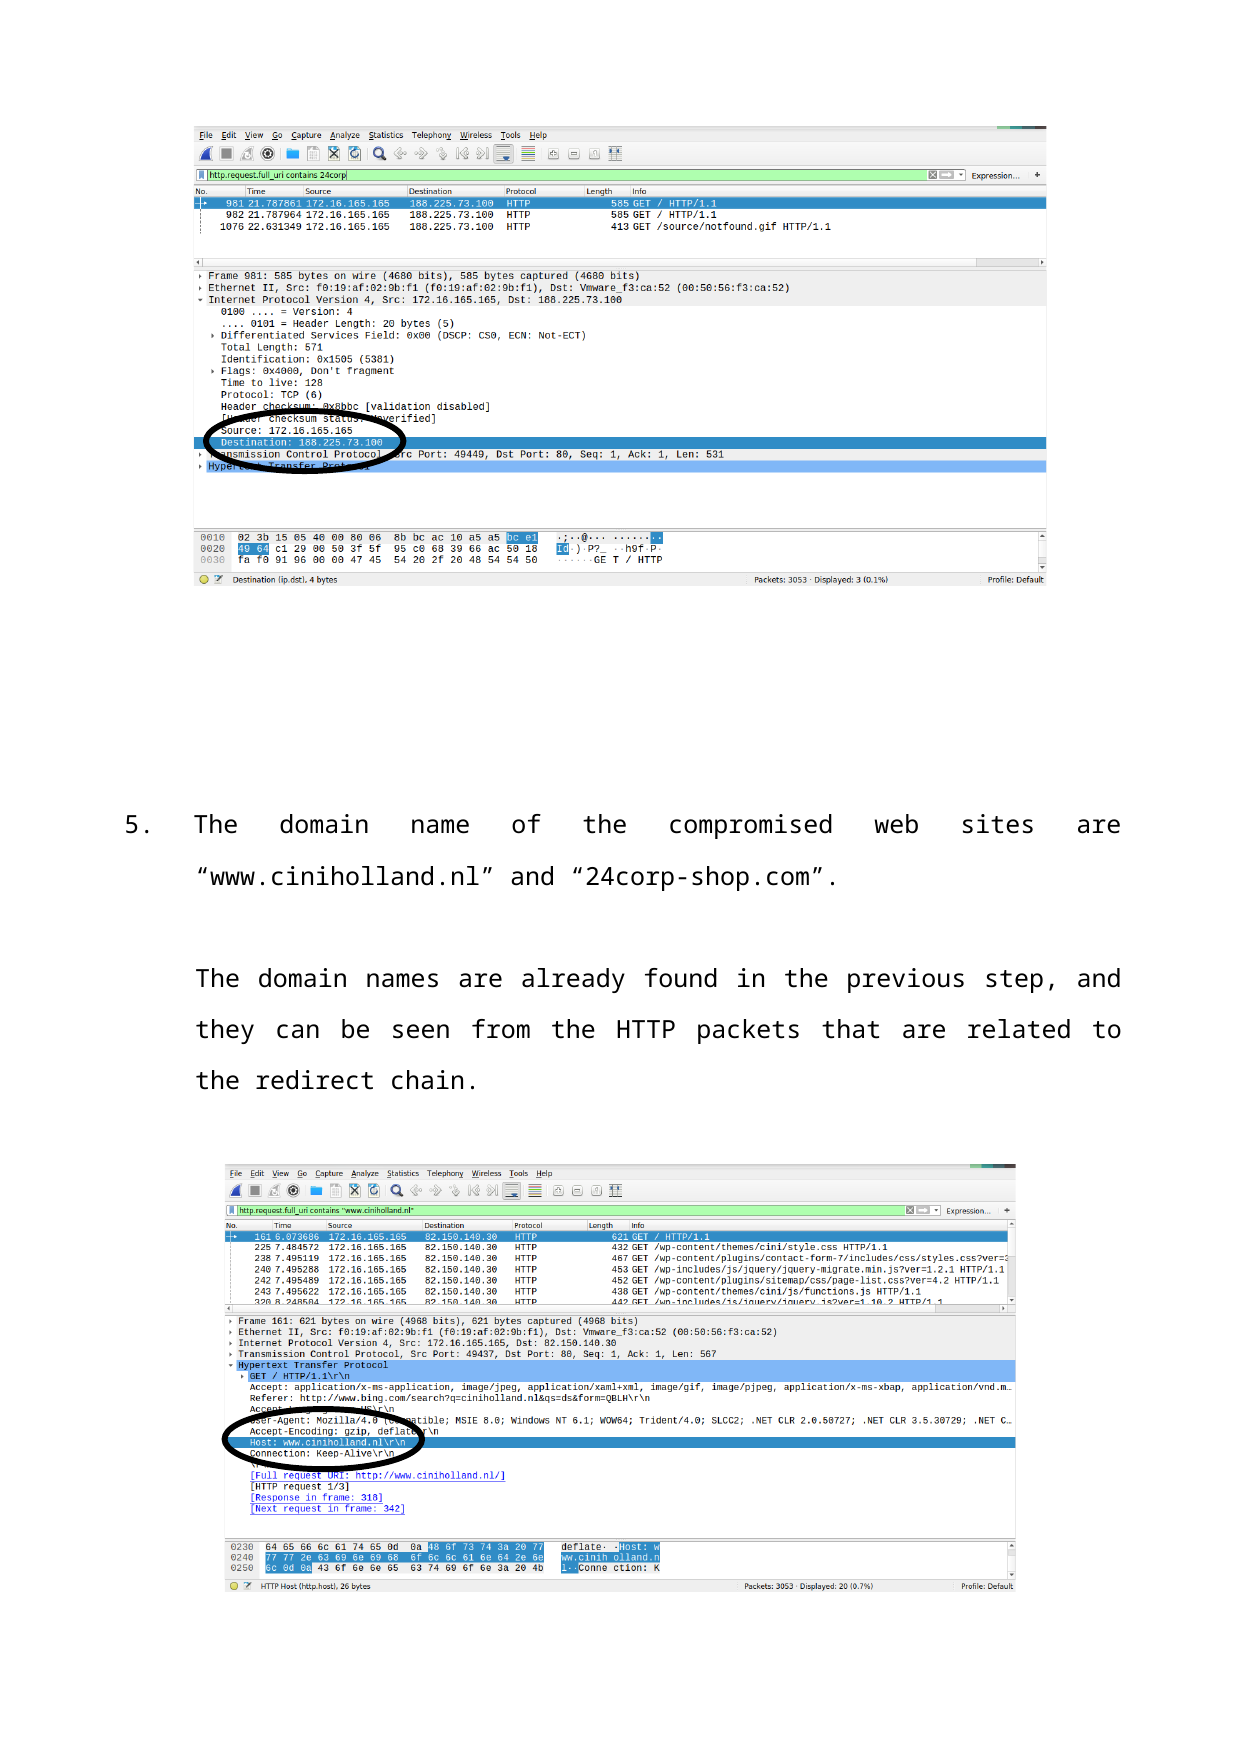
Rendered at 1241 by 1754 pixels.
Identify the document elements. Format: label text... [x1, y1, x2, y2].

picture [228, 1413, 418, 1466]
picture [224, 1164, 1016, 1592]
list The domain name of the compromised web sites are “www.ciniholland.nl” and “24corp-shop.com”. [124, 807, 1122, 892]
text The domain names are already found in the previous step, and they can be seen from the HTTP packets that are related to the redirect chain. [195, 960, 1122, 1096]
picture [193, 126, 1047, 586]
